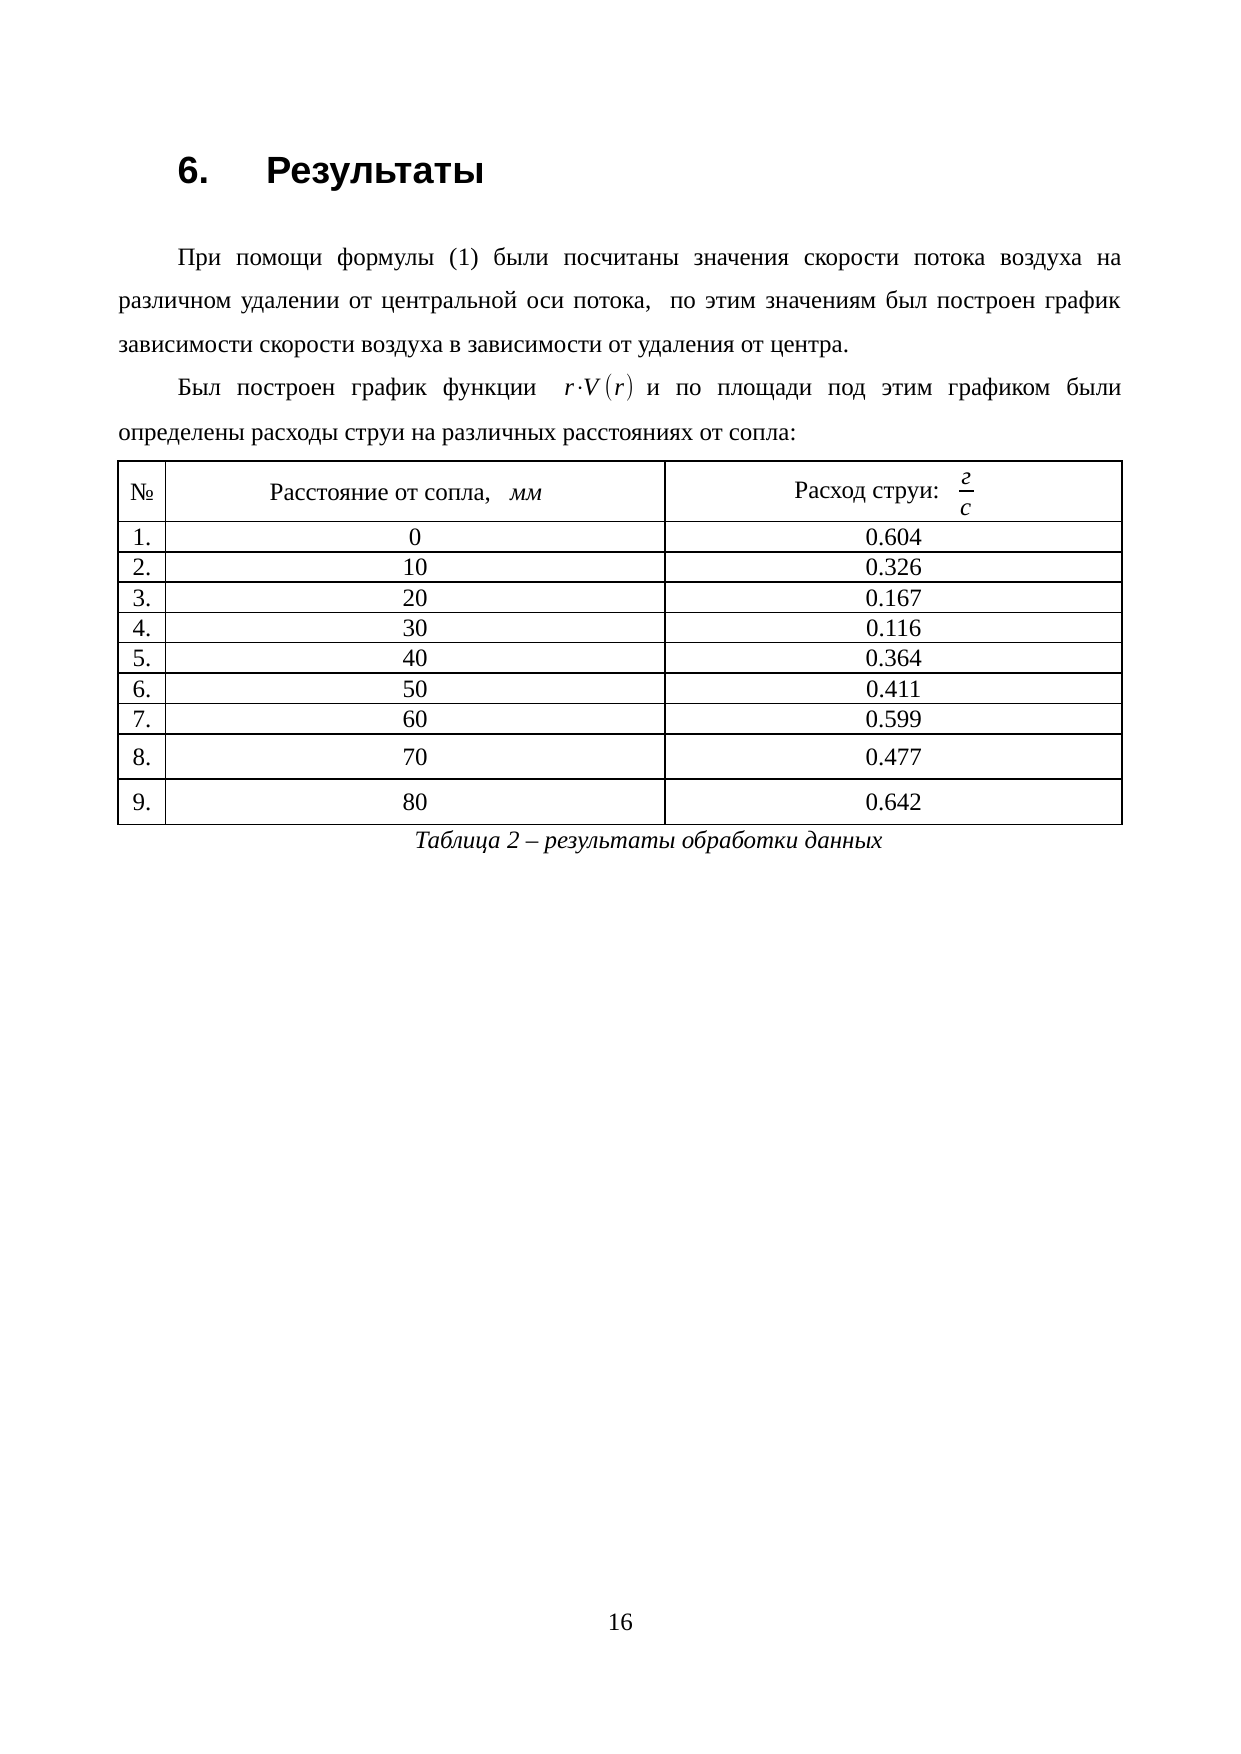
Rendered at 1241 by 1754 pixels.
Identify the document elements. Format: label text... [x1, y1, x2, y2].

table_cell 0.411 [666, 674, 1121, 702]
table_cell 2. [119, 553, 165, 581]
table_cell 0.364 [666, 643, 1121, 672]
text Был построен график функции и по площади под этим графиком были определены расходы струи на различных расстояниях от сопла: [118, 372, 1122, 446]
subtitle Результаты [118, 148, 1122, 191]
table_cell 5. [119, 643, 165, 672]
table_header Расстояние от сопла, [166, 462, 664, 521]
text При помощи формулы (1) были посчитаны значения скорости потока воздуха на различном удалении от центральной оси потока, по этим значениям был построен график зависимости скорости воздуха в зависимости от удаления от центра. [118, 242, 1122, 357]
table_cell 0.642 [666, 780, 1121, 824]
table_cell 0.599 [666, 704, 1121, 733]
table_cell 0.116 [666, 613, 1121, 642]
table_cell 4. [119, 613, 165, 642]
table_cell 0.326 [666, 553, 1121, 581]
table_cell 0.167 [666, 583, 1121, 612]
table_cell 70 [166, 735, 664, 778]
table_cell 40 [166, 643, 664, 672]
table_cell 10 [166, 553, 664, 581]
table_cell 3. [119, 583, 165, 612]
table_cell 20 [166, 583, 664, 612]
table_cell 7. [119, 704, 165, 733]
table_cell 6. [119, 674, 165, 702]
table_cell 0.604 [666, 522, 1121, 551]
table_cell 0 [166, 522, 664, 551]
table_cell 80 [166, 780, 664, 824]
table_cell 50 [166, 674, 664, 702]
table_cell 1. [119, 522, 165, 551]
text Таблица 2 – результаты обработки данных [118, 825, 1122, 854]
table_cell 8. [119, 735, 165, 778]
table_cell 0.477 [666, 735, 1121, 778]
table_cell 9. [119, 780, 165, 824]
table_header № [119, 462, 165, 521]
table_header Расход струи: [666, 462, 1121, 521]
table_cell 30 [166, 613, 664, 642]
table_cell 60 [166, 704, 664, 733]
